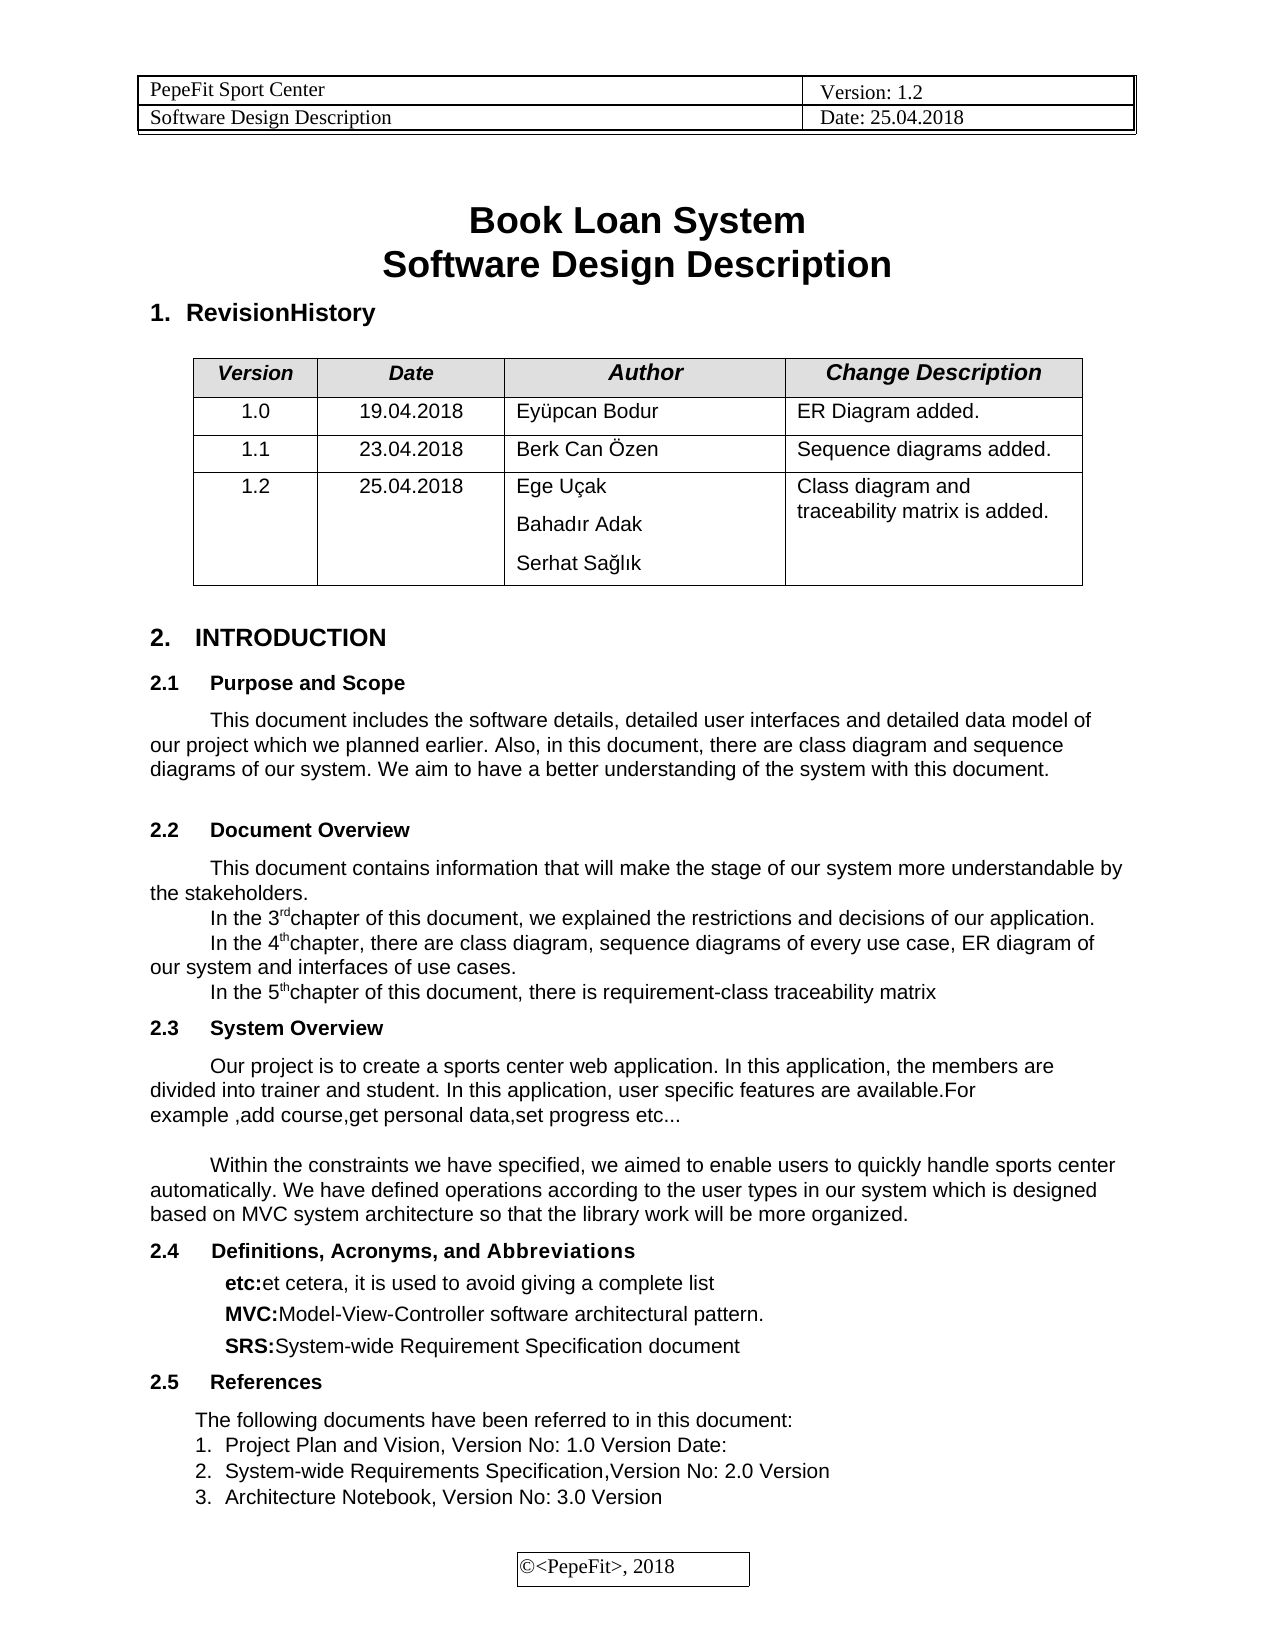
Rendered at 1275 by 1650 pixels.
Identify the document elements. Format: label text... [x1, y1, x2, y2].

subtitle Definitions, Acronyms, and Abbreviations [150, 1239, 1254, 1263]
table_cell ER Diagram added. [786, 398, 1082, 435]
table_cell Class diagram and traceability matrix is added. [786, 473, 1082, 585]
table_cell 23.04.2018 [318, 436, 504, 472]
text MVC:Model-View-Controller software architectural pattern. [225, 1302, 772, 1326]
text Within the constraints we have specified, we aimed to enable users to quickly handle sports center automatically. We have defined operations according to the user types in our system which is designed based on MVC system architecture so that the library work will be more organized. [150, 1153, 1151, 1226]
text In the 5thchapter of this document, there is requirement-class traceability matrix [210, 980, 1254, 1004]
table_cell 1.2 [194, 473, 317, 585]
table_header Version [194, 359, 317, 397]
table_cell Eyüpcan Bodur [505, 398, 785, 435]
subtitle System Overview [150, 1016, 1254, 1040]
text etc:et cetera, it is used to avoid giving a complete list [225, 1270, 772, 1294]
list System-wide Requirements Specification,Version No: 2.0 Version [195, 1457, 1254, 1483]
text In the 4thchapter, there are class diagram, sequence diagrams of every use case, ER diagram of our system and interfaces of use cases. [150, 930, 1104, 979]
text SRS:System-wide Requirement Specification document [225, 1334, 772, 1358]
table_cell 25.04.2018 [318, 473, 504, 585]
table_header Date [318, 359, 504, 397]
table_cell Ege Uçak Bahadır Adak Serhat Sağlık [505, 473, 785, 585]
text Our project is to create a sports center web application. In this application, the members are divided into trainer and student. In this application, user specific features are available.For example ,add course,get personal data,set progress etc... [150, 1054, 1104, 1127]
subtitle Purpose and Scope [150, 670, 1254, 694]
text This document includes the software details, detailed user interfaces and detailed data model of our project which we planned earlier. Also, in this document, there are class diagram and sequence diagrams of our system. We aim to have a better understanding of the system with this document. [150, 708, 1104, 781]
text This document contains information that will make the stage of our system more understandable by the stakeholders. [150, 856, 1151, 904]
table_cell Berk Can Özen [505, 436, 785, 472]
subtitle References [150, 1370, 1254, 1394]
list Architecture Notebook, Version No: 3.0 Version [195, 1484, 1254, 1508]
table_header Change Description [786, 359, 1082, 397]
text Book Loan System Software Design Description [382, 199, 895, 285]
table_cell 1.1 [194, 436, 317, 472]
table_cell Sequence diagrams added. [786, 436, 1082, 472]
table_cell 19.04.2018 [318, 398, 504, 435]
subtitle Document Overview [150, 818, 1254, 842]
text In the 3rdchapter of this document, we explained the restrictions and decisions of our application. [210, 905, 1254, 929]
table_header Author [505, 359, 785, 397]
subtitle RevisionHistory [150, 298, 1254, 327]
list INTRODUCTION [150, 623, 1254, 652]
list Project Plan and Vision, Version No: 1.0 Version Date: [195, 1433, 1254, 1457]
table_cell 1.0 [194, 398, 317, 435]
text The following documents have been referred to in this document: [195, 1408, 1254, 1432]
